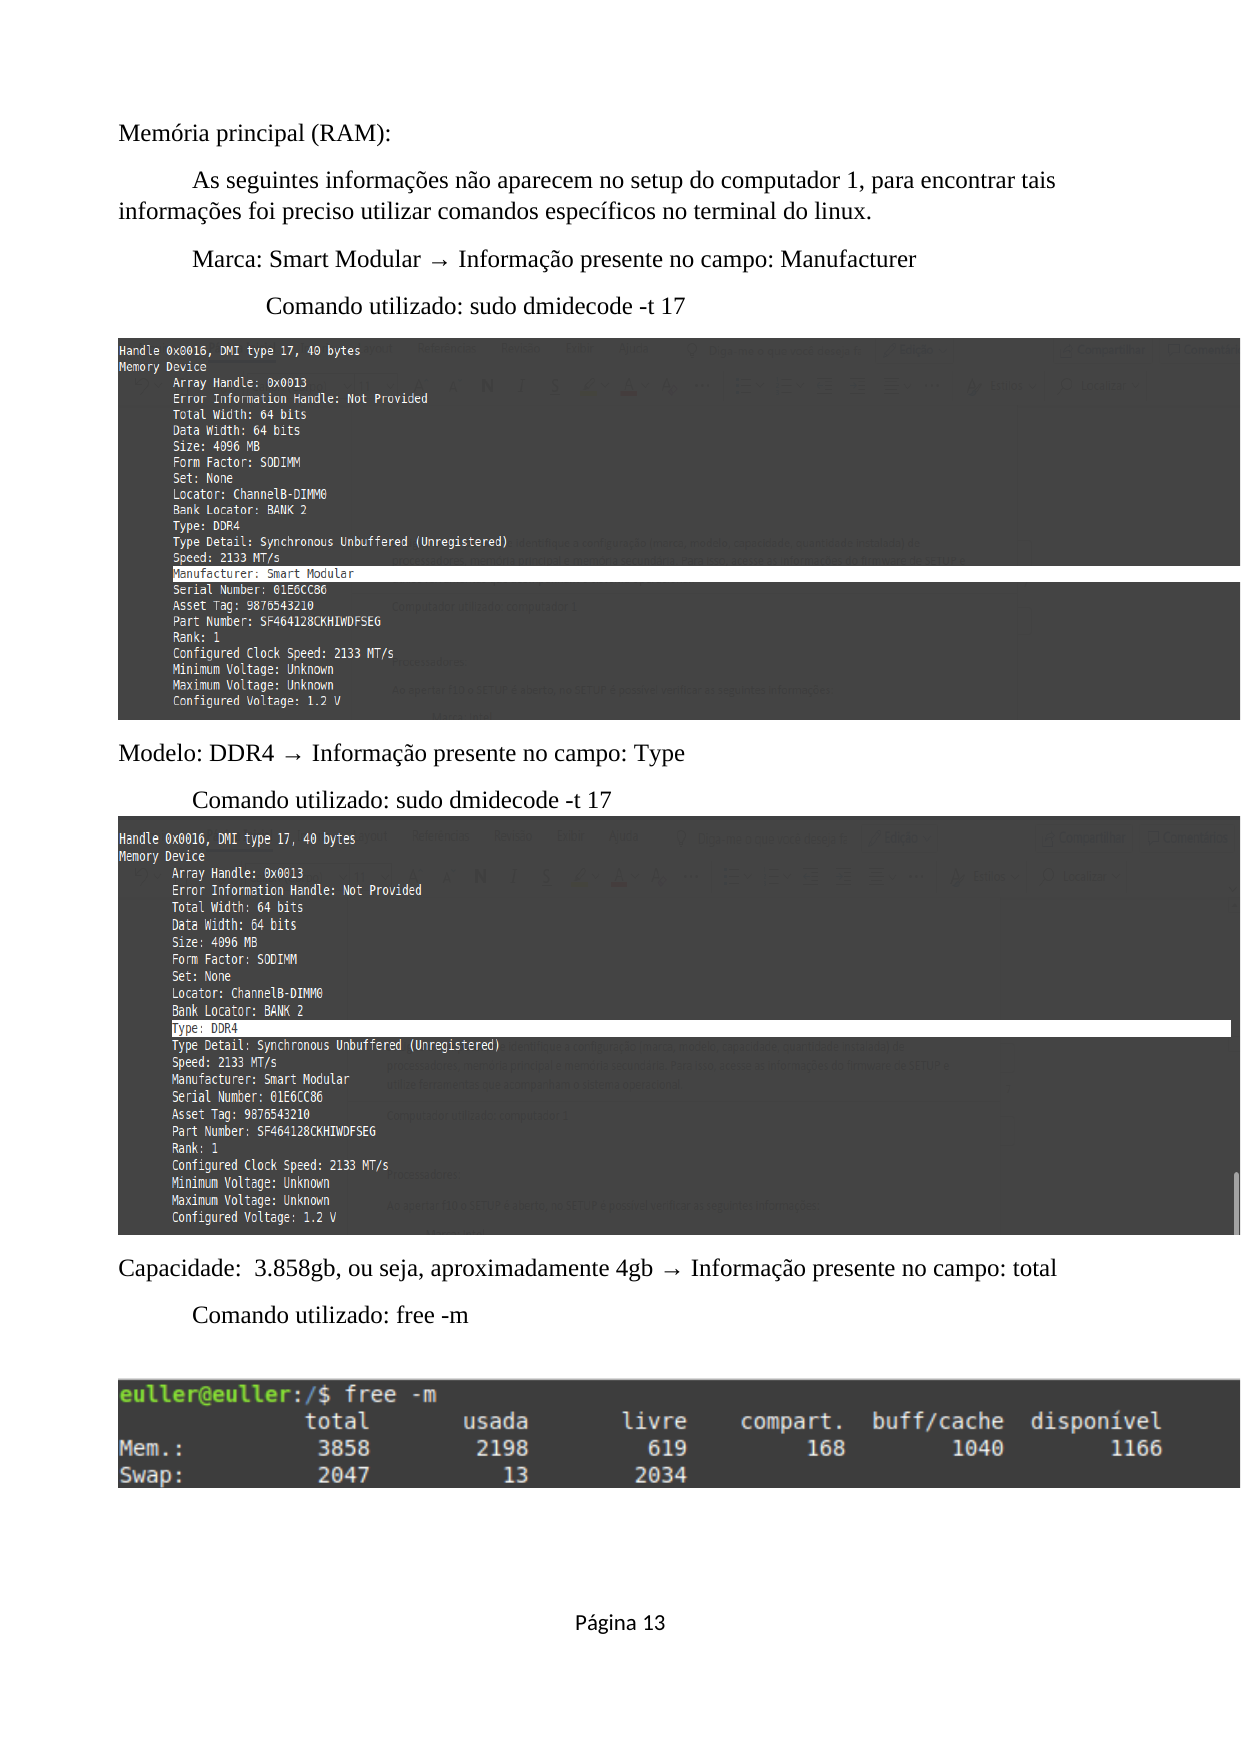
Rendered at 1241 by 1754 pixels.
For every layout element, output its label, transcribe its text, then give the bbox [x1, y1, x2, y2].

text As seguintes informações não aparecem no setup do computador 1, para encontrar tais informações foi preciso utilizar comandos específicos no terminal do linux. [118, 166, 1122, 225]
text Capacidade: 3.858gb, ou seja, aproximadamente 4gb → Informação presente no campo: total [118, 1253, 1122, 1282]
text Memória principal (RAM): [118, 118, 1122, 147]
text Marca: Smart Modular → Informação presente no campo: Manufacturer [118, 244, 1122, 272]
text Modelo: DDR4 → Informação presente no campo: Type [118, 738, 1122, 767]
picture [118, 816, 1241, 1235]
picture [118, 338, 1241, 720]
text Comando utilizado: sudo dmidecode -t 17 [118, 291, 1122, 320]
text Comando utilizado: free -m [118, 1301, 1122, 1329]
text Comando utilizado: sudo dmidecode -t 17 [118, 786, 1122, 816]
